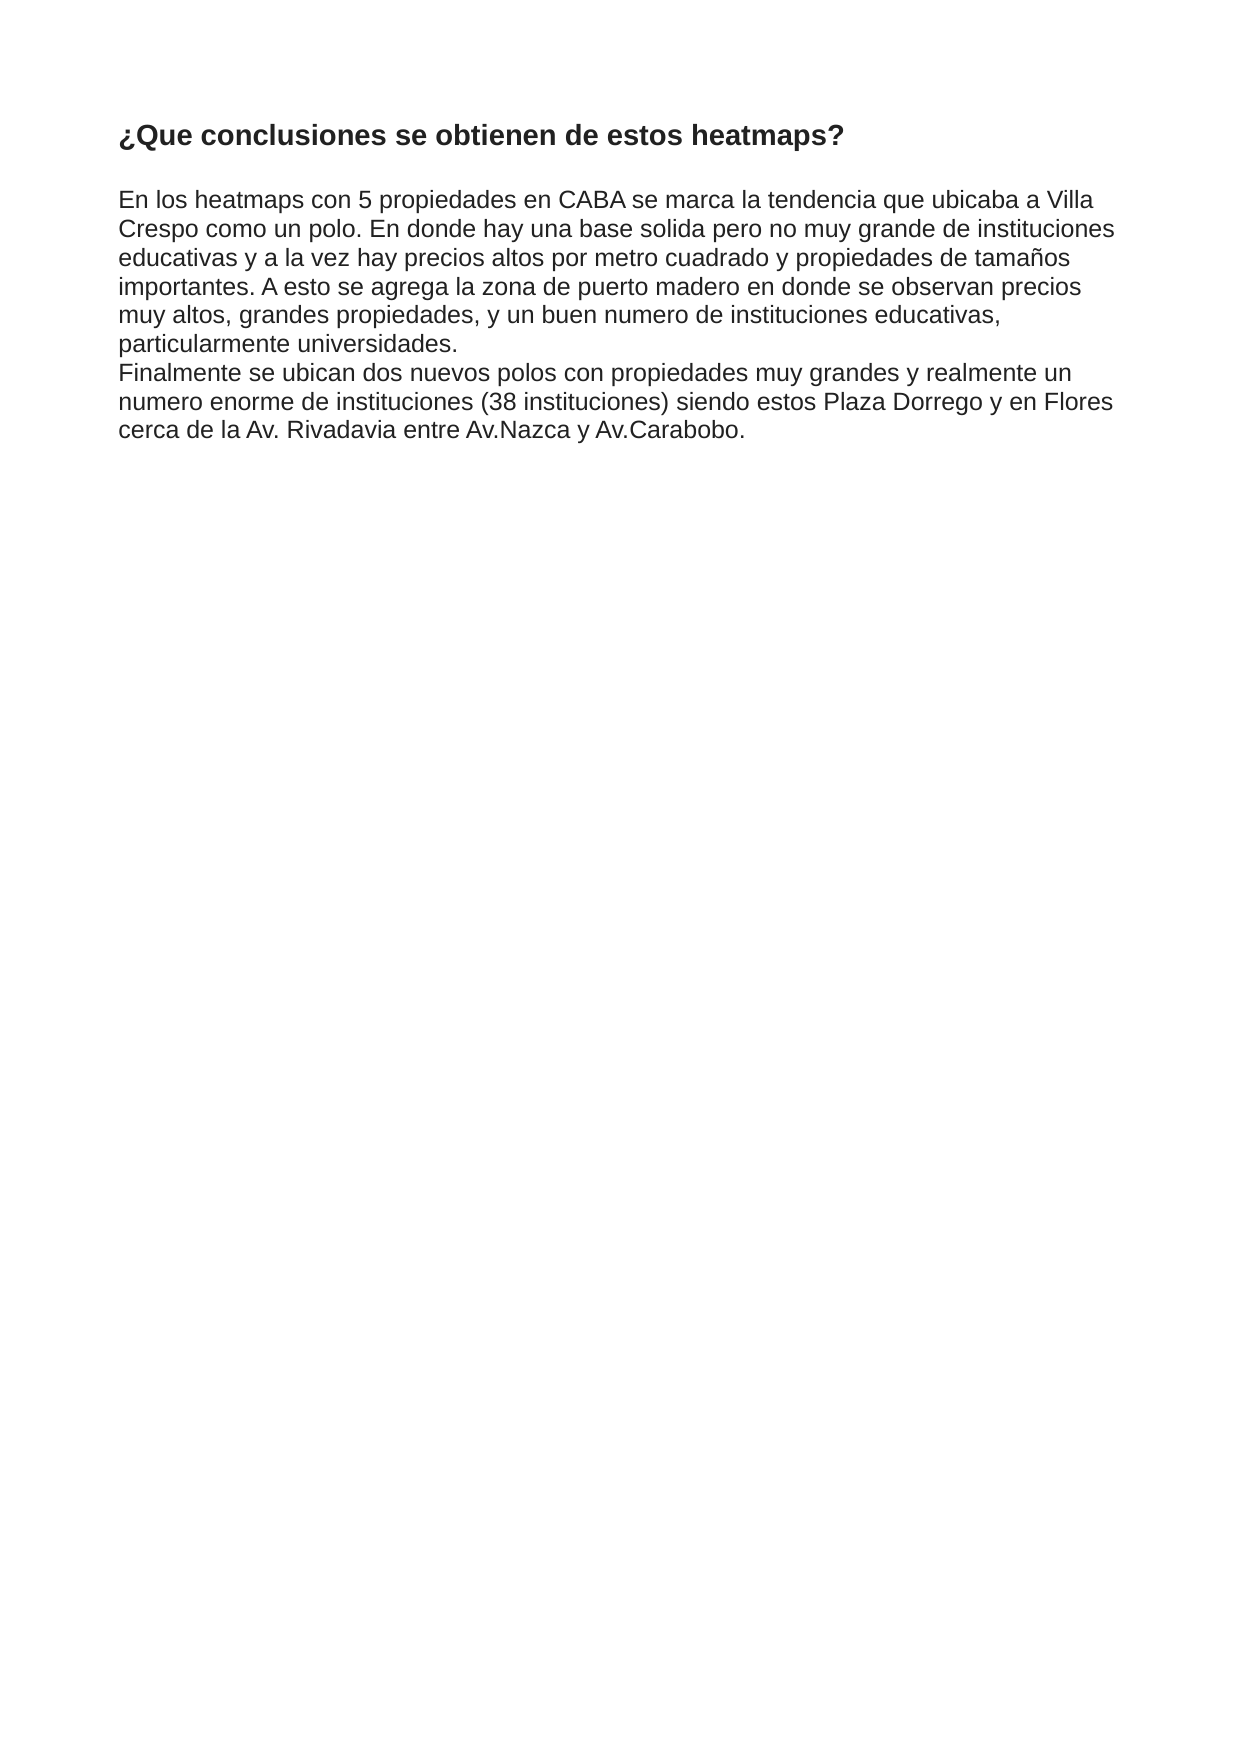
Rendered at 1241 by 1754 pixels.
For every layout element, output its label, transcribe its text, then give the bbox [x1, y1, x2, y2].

text ¿Que conclusiones se obtienen de estos heatmaps? [118, 118, 1122, 152]
text En los heatmaps con 5 propiedades en CABA se marca la tendencia que ubicaba a Villa Crespo como un polo. En donde hay una base solida pero no muy grande de instituciones educativas y a la vez hay precios altos por metro cuadrado y propiedades de tamaños importantes. A esto se agrega la zona de puerto madero en donde se observan precios muy altos, grandes propiedades, y un buen numero de instituciones educativas, particularmente universidades. [118, 185, 1122, 358]
text Finalmente se ubican dos nuevos polos con propiedades muy grandes y realmente un numero enorme de instituciones (38 instituciones) siendo estos Plaza Dorrego y en Flores cerca de la Av. Rivadavia entre Av.Nazca y Av.Carabobo. [118, 358, 1122, 444]
